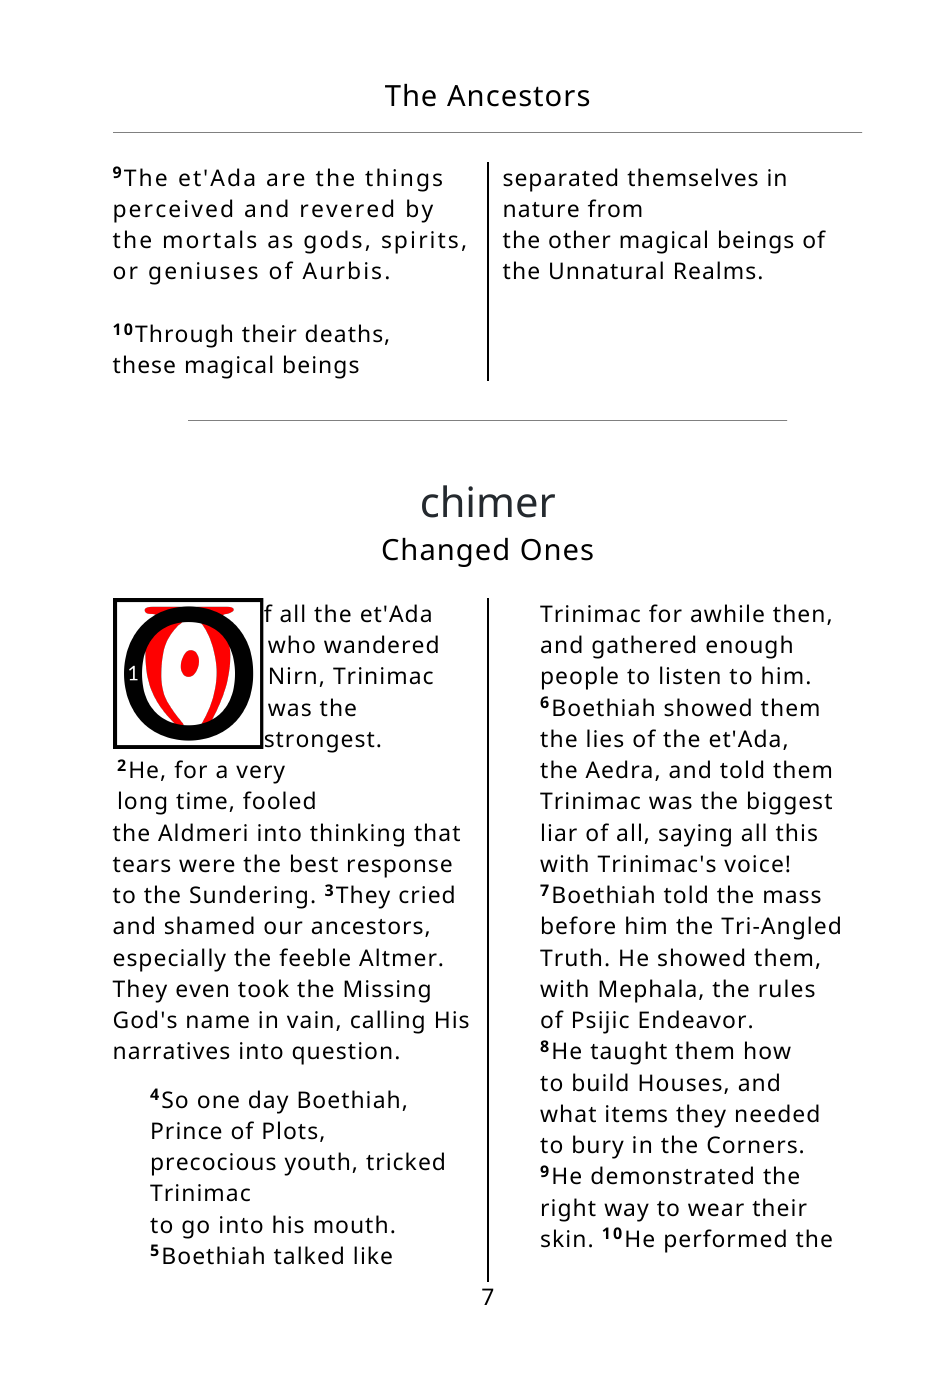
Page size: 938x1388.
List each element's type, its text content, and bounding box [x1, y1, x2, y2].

text 4So one day Boethiah, Prince of Plots, precocious youth, tricked Trinimac to go into his mouth. 5Boethiah talked like [150, 1083, 454, 1271]
text was the strongest. [112, 691, 472, 754]
text the Aldmeri into thinking that tears were the best response to the Sundering. 3They cried and shamed our ancestors, especially the feeble Altmer. They even took the Missing God's name in vain, calling His narratives into question. [112, 816, 472, 1066]
text 9The et'Ada are the things perceived and revered by the mortals as gods, spirits, or geniuses of Aurbis. [112, 162, 472, 287]
picture [113, 598, 264, 749]
text The Ancestors [112, 75, 862, 115]
text Trinimac for awhile then, and gathered enough people to listen to him. 6Boethiah showed them the lies of the et'Ada, the Aedra, and told them Trinimac was the biggest liar of all, saying all this with Trinimac's voice! 7Boethiah told the mass before him the Tri-Angled Truth. He showed them, with Mephala, the rules of Psijic Endeavor. 8He taught them how to build Houses, and what items they needed to bury in the Corners. 9He demonstrated the right way to wear their skin. 10He performed the [540, 598, 844, 1254]
text 2He, for a very [112, 754, 472, 785]
text long time, fooled [112, 785, 472, 816]
subtitle chimer [112, 473, 862, 529]
text separated themselves in nature from the other magical beings of the Unnatural Realms. [502, 162, 862, 287]
text Changed Ones [112, 529, 862, 569]
text 10Through their deaths, these magical beings [112, 318, 472, 380]
text f all the et'Ada [264, 598, 472, 629]
text who wandered [264, 629, 472, 660]
text Nirn, Trinimac [264, 660, 472, 691]
